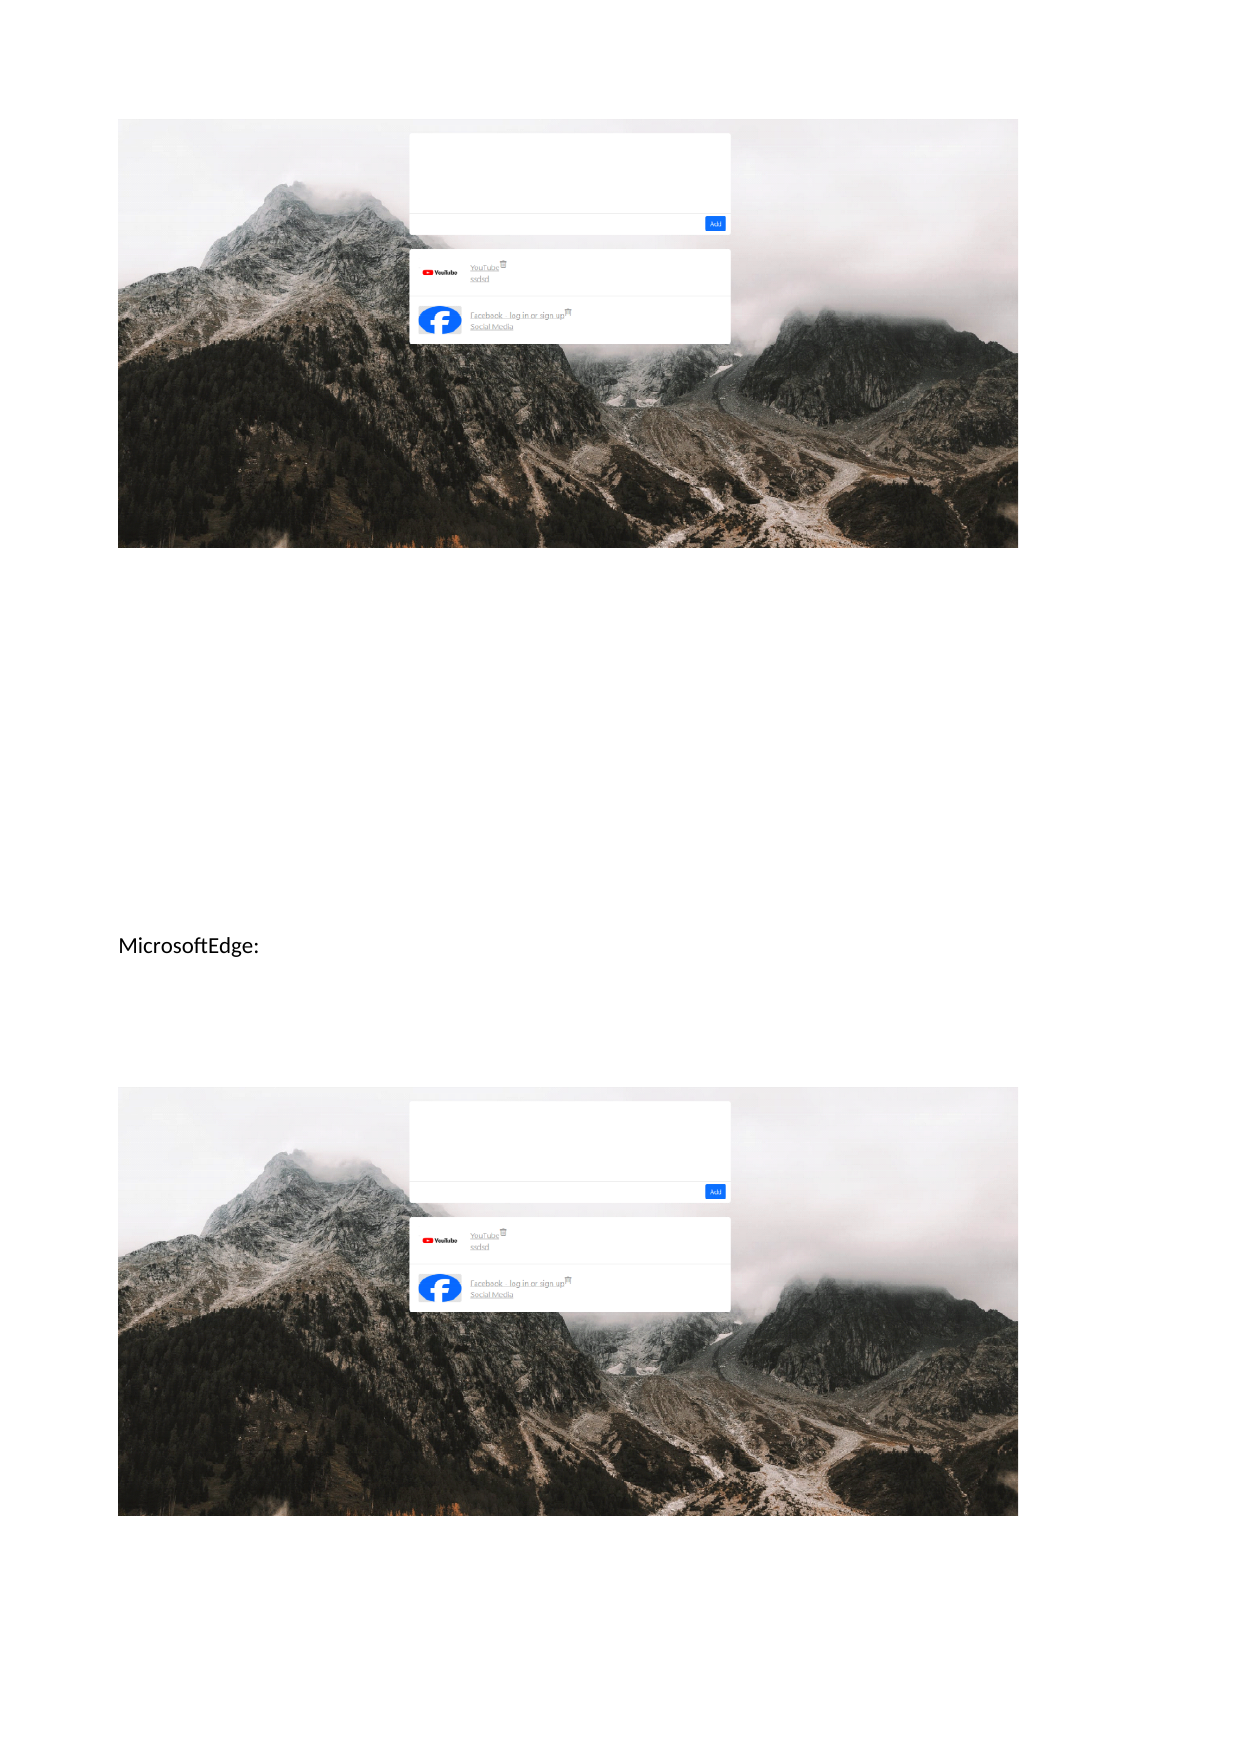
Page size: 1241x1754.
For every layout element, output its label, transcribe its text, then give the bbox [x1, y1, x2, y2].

text MicrosoftEdge: [118, 931, 1122, 959]
